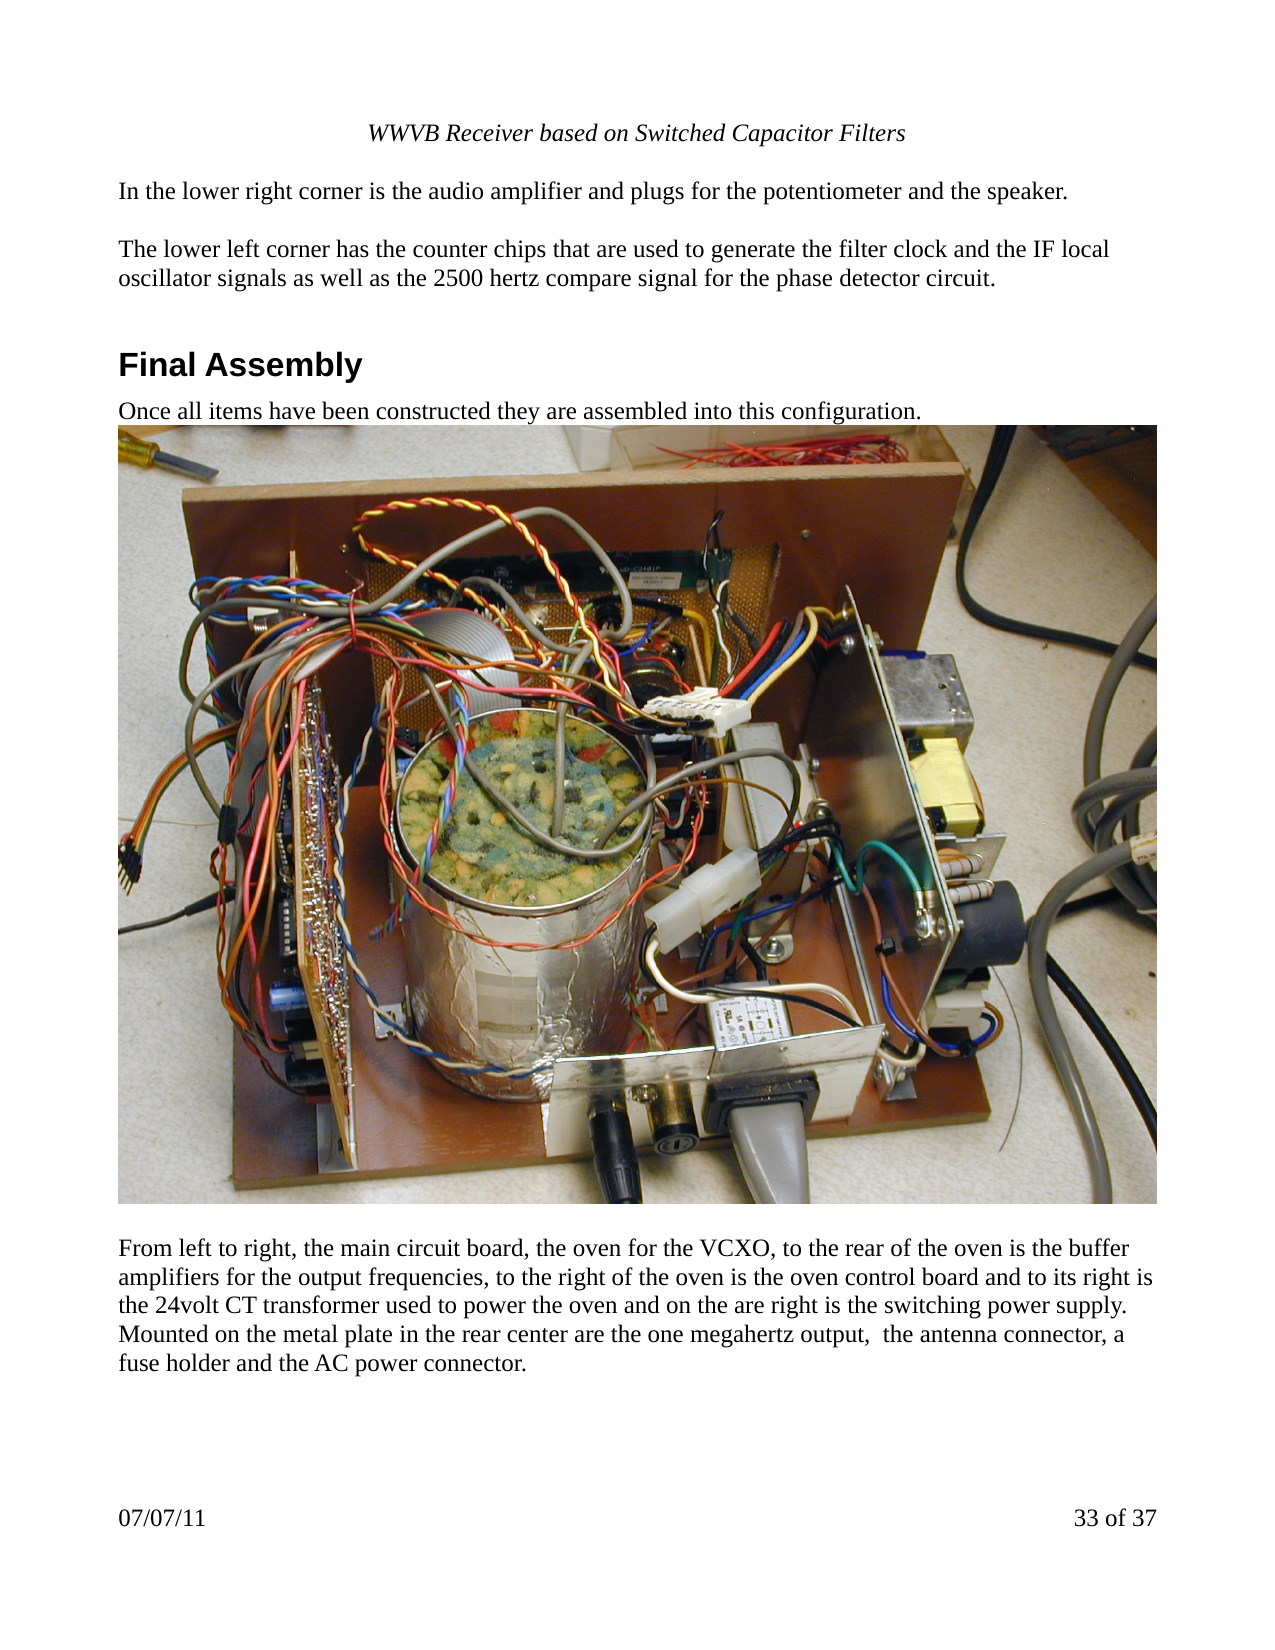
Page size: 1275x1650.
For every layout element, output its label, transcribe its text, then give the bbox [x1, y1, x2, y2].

text The lower left corner has the counter chips that are used to generate the filter clock and the IF local oscillator signals as well as the 2500 hertz compare signal for the phase detector circuit. [118, 234, 1157, 291]
text In the lower right corner is the audio amplifier and plugs for the potentiometer and the speaker. [118, 176, 1157, 205]
picture [118, 425, 1157, 1204]
text Once all items have been constructed they are assembled into this configuration. [118, 396, 1157, 425]
subtitle Final Assembly [118, 345, 1157, 384]
text From left to right, the main circuit board, the oven for the VCXO, to the rear of the oven is the buffer amplifiers for the output frequencies, to the right of the oven is the oven control board and to its right is the 24volt CT transformer used to power the oven and on the are right is the switching power supply. Mounted on the metal plate in the rear center are the one megahertz output, the antenna connector, a fuse holder and the AC power connector. [118, 1233, 1157, 1405]
